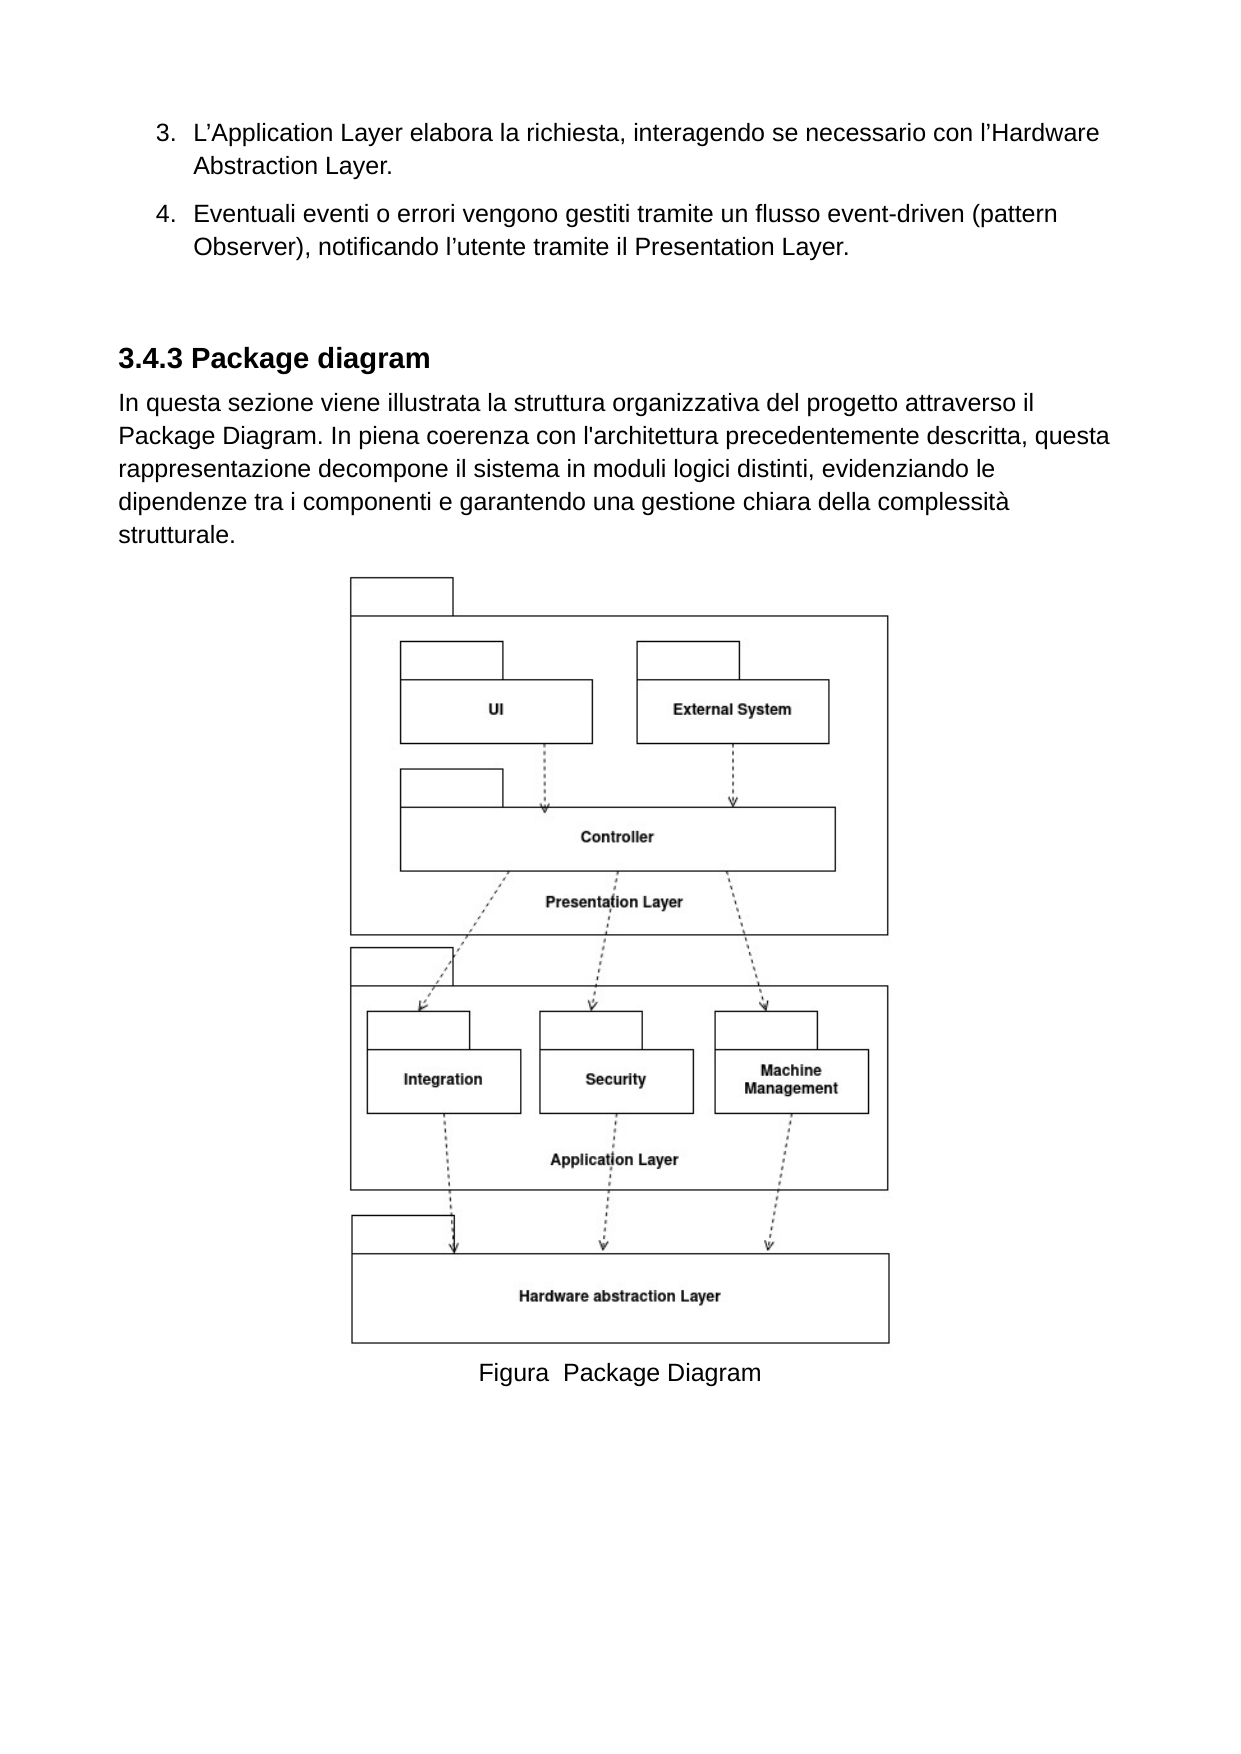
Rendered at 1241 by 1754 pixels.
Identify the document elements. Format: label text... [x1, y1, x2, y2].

picture [341, 567, 900, 1354]
list L’Application Layer elabora la richiesta, interagendo se necessario con l’Hardware Abstraction Layer. [156, 118, 1122, 180]
text Figura Package Diagram [118, 567, 1122, 1387]
subtitle 3.4.3 Package diagram [118, 342, 1122, 375]
text In questa sezione viene illustrata la struttura organizzativa del progetto attraverso il Package Diagram. In piena coerenza con l'architettura precedentemente descritta, questa rappresentazione decompone il sistema in moduli logici distinti, evidenziando le dipendenze tra i componenti e garantendo una gestione chiara della complessità strutturale. [118, 388, 1122, 548]
list Eventuali eventi o errori vengono gestiti tramite un flusso event-driven (pattern Observer), notificando l’utente tramite il Presentation Layer. [156, 199, 1122, 261]
